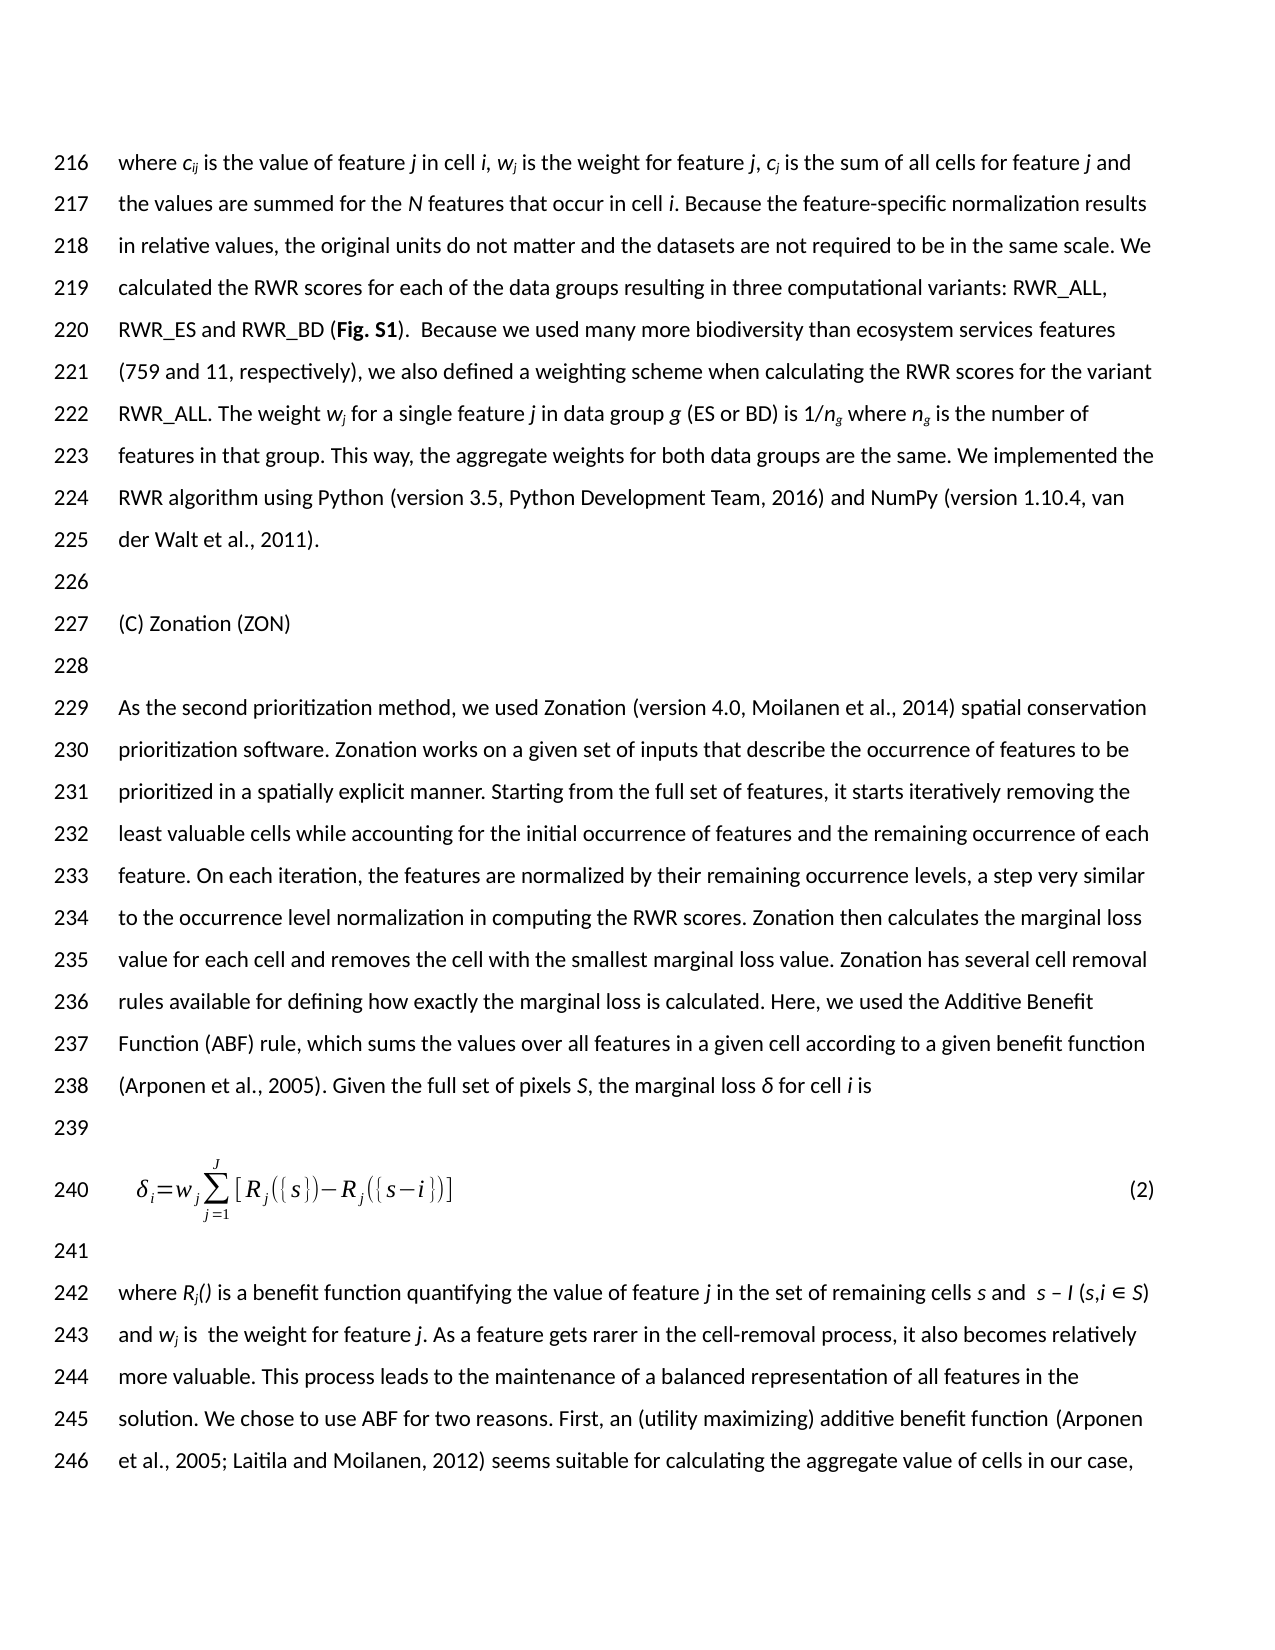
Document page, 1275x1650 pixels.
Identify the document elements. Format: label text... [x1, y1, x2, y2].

subtitle (C) Zonation (ZON) [118, 609, 1157, 637]
text As the second prioritization method, we used Zonation (version 4.0, Moilanen et al., 2014) spatial conservation prioritization software. Zonation works on a given set of inputs that describe the occurrence of features to be prioritized in a spatially explicit manner. Starting from the full set of features, it starts iteratively removing the least valuable cells while accounting for the initial occurrence of features and the remaining occurrence of each feature. On each iteration, the features are normalized by their remaining occurrence levels, a step very similar to the occurrence level normalization in computing the RWR scores. Zonation then calculates the marginal loss value for each cell and removes the cell with the smallest marginal loss value. Zonation has several cell removal rules available for defining how exactly the marginal loss is calculated. Here, we used the Additive Benefit Function (ABF) rule, which sums the values over all features in a given cell according to a given benefit function (Arponen et al., 2005). Given the full set of pixels S, the marginal loss δ for cell i is [118, 693, 1157, 1099]
text where Rj() is a benefit function quantifying the value of feature j in the set of remaining cells s and s – I (s,i ∊ S) and wj is the weight for feature j. As a feature gets rarer in the cell-removal process, it also becomes relatively more valuable. This process leads to the maintenance of a balanced representation of all features in the solution. We chose to use ABF for two reasons. First, an (utility maximizing) additive benefit function (Arponen et al., 2005; Laitila and Moilanen, 2012) seems suitable for calculating the aggregate value of cells in our case, [118, 1278, 1157, 1474]
text (2) [118, 1155, 1157, 1222]
text where cij is the value of feature j in cell i, wj is the weight for feature j, cj is the sum of all cells for feature j and the values are summed for the N features that occur in cell i. Because the feature-specific normalization results in relative values, the original units do not matter and the datasets are not required to be in the same scale. We calculated the RWR scores for each of the data groups resulting in three computational variants: RWR_ALL, RWR_ES and RWR_BD (Fig. S1). Because we used many more biodiversity than ecosystem services ⁠features (759 and 11, respectively), we also defined a weighting scheme when calculating the RWR scores for the variant RWR_ALL. The weight wj for a single feature j in data group g (ES or BD) is 1/ng where ng is the number of features in that group. This way, the aggregate weights for both data groups are the same. We implemented the RWR algorithm using Python (version 3.5, Python Development Team, 2016) and NumPy (version 1.10.4, van der Walt et al., 2011).⁠ [118, 148, 1157, 553]
